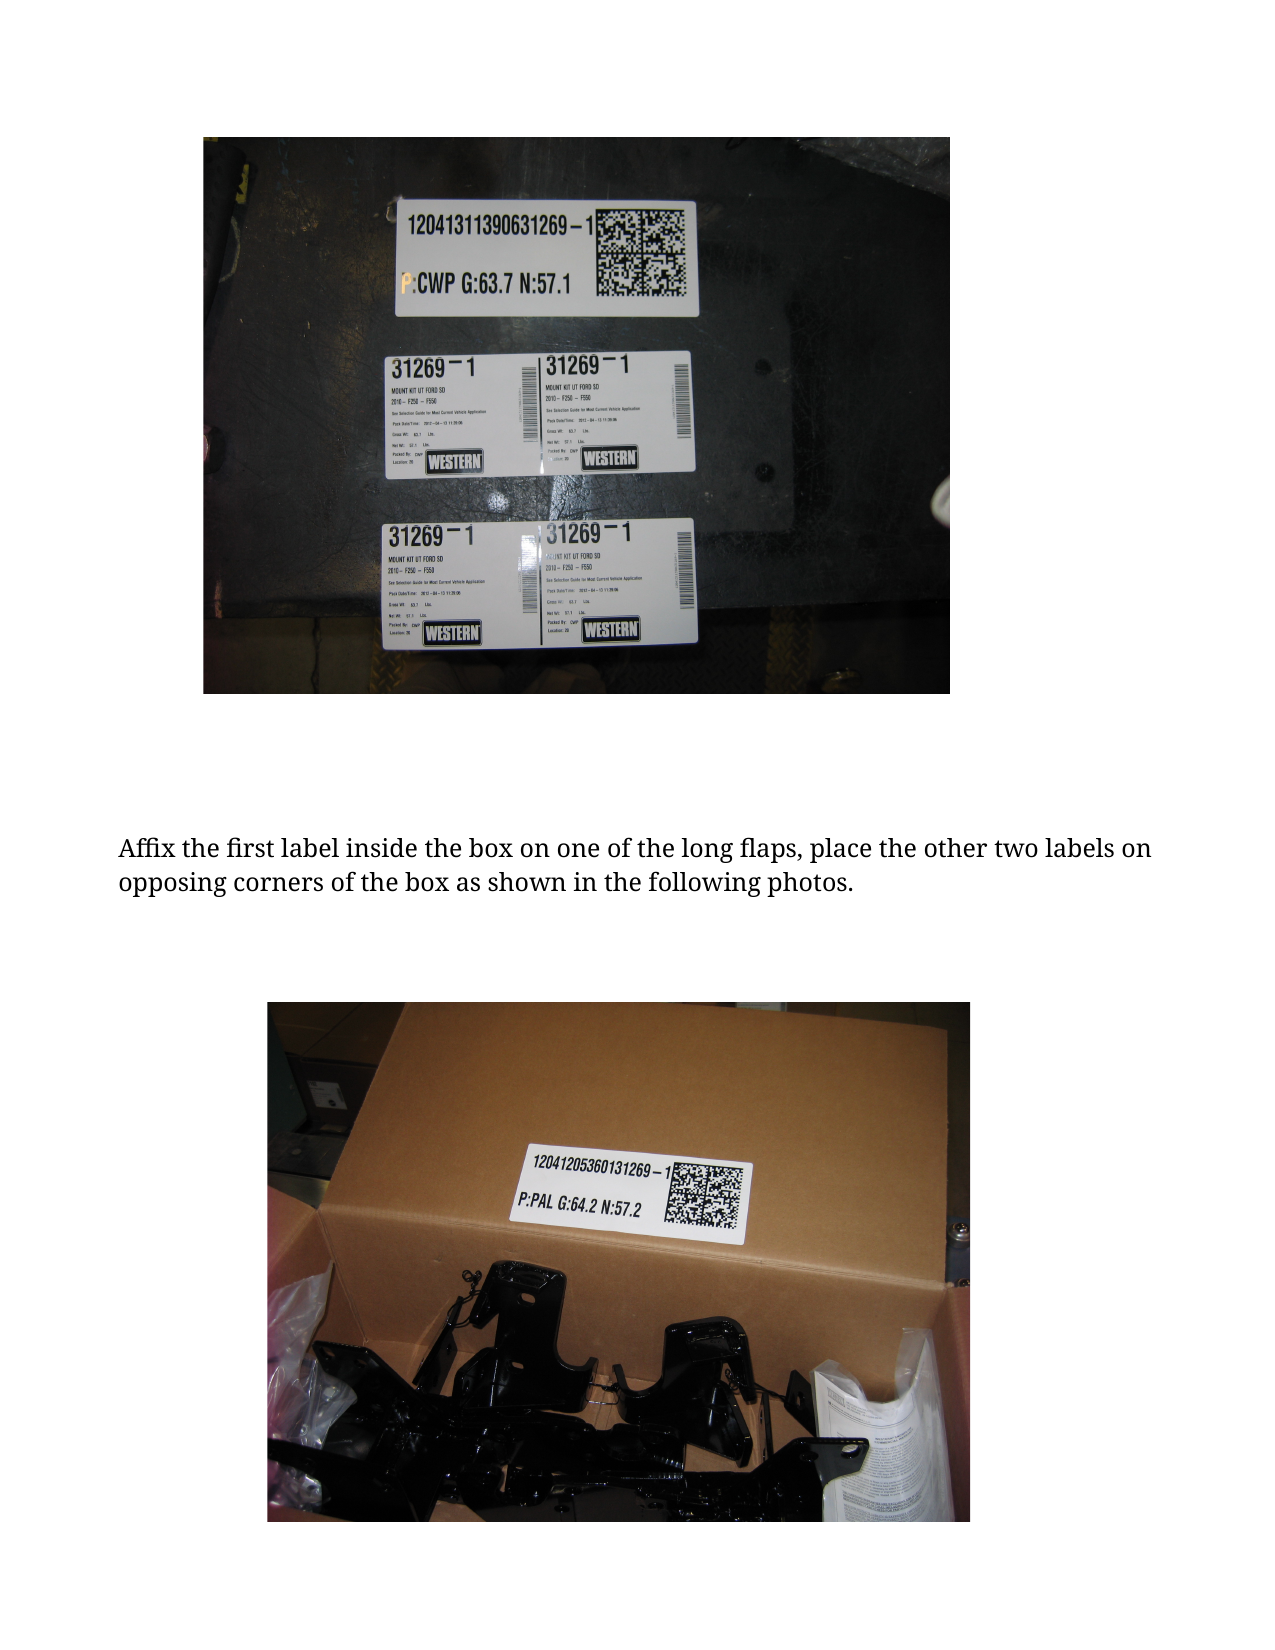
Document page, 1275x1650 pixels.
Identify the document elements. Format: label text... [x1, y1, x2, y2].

text Affix the first label inside the box on one of the long flaps, place the other two labels on opposing corners of the box as shown in the following photos. [118, 830, 1157, 898]
picture [267, 1002, 971, 1522]
picture [203, 137, 950, 694]
